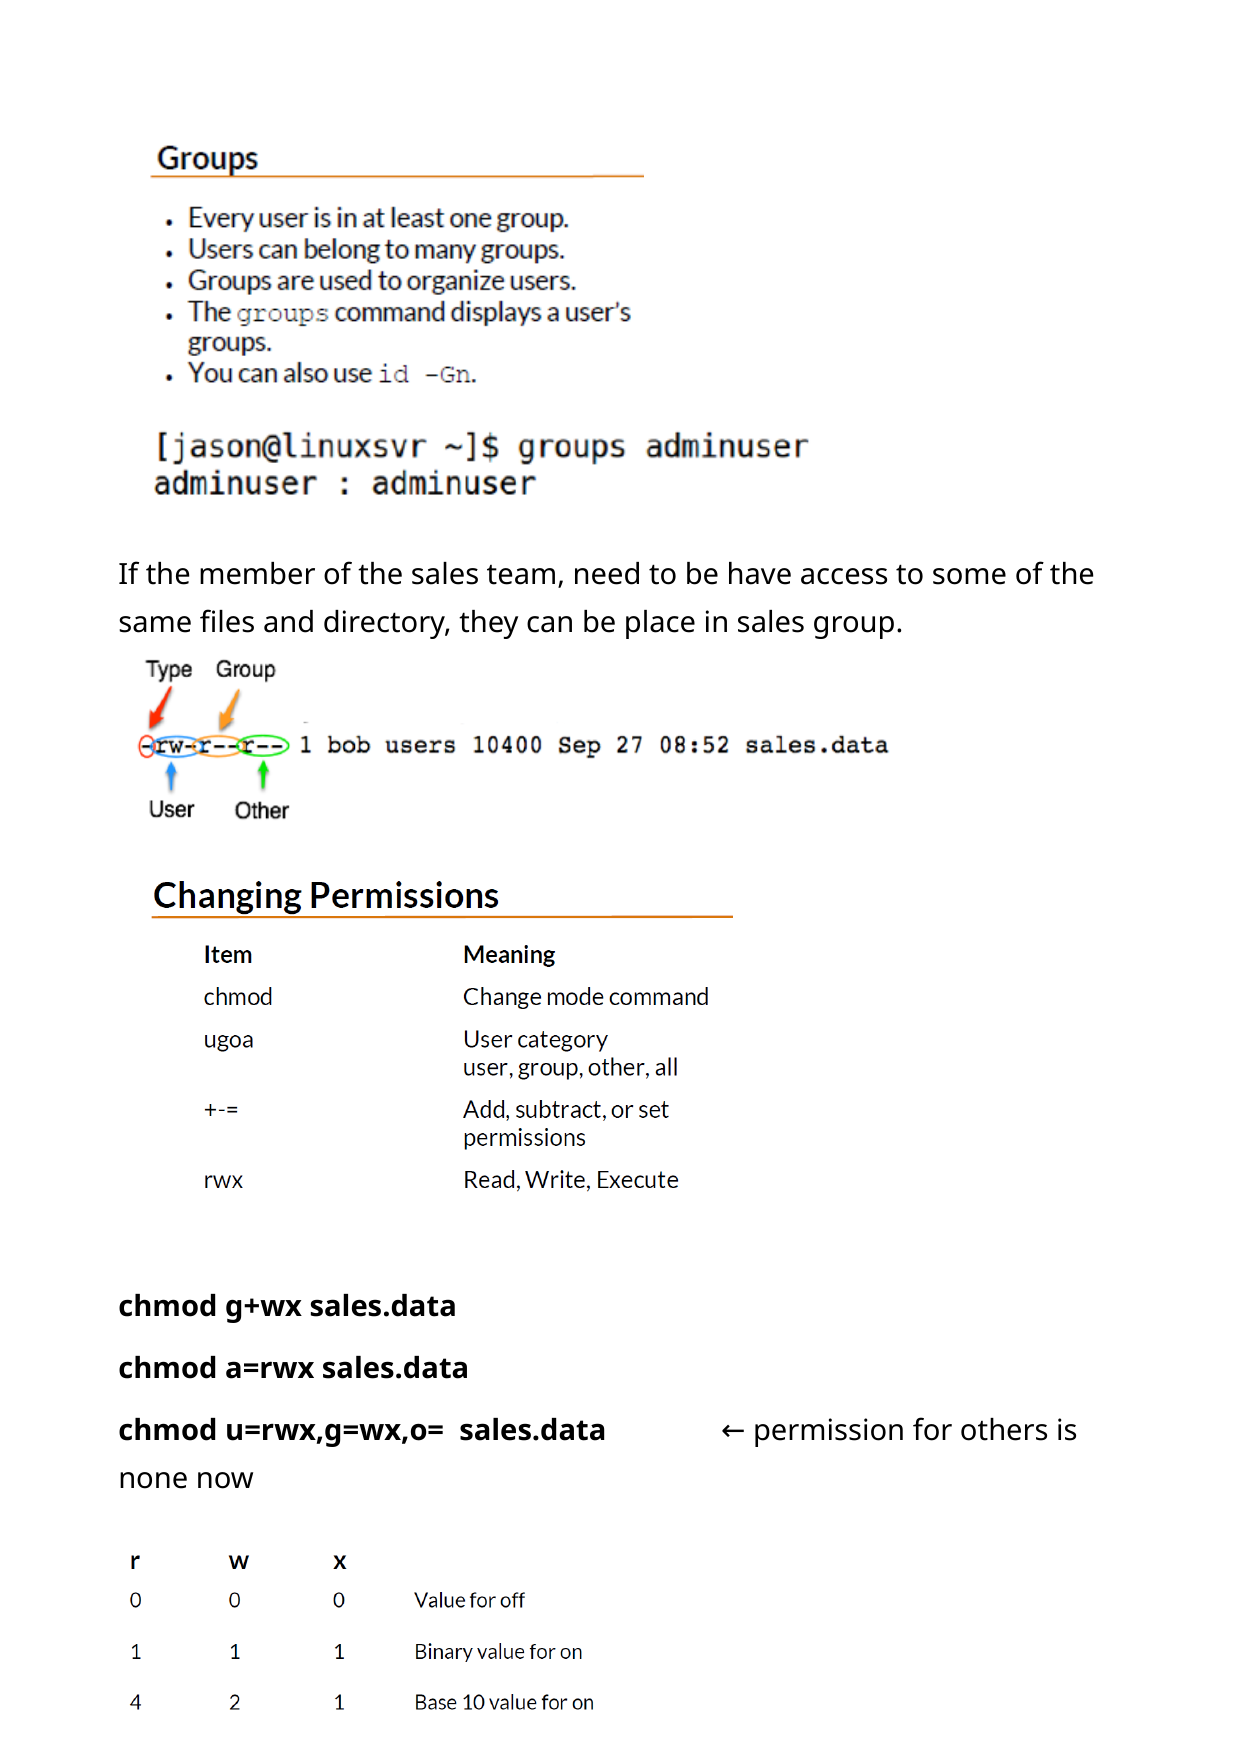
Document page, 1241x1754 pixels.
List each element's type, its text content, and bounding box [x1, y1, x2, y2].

picture [151, 879, 733, 1203]
text chmod g+wx sales.data [118, 1285, 1122, 1325]
text chmod u=rwx,g=wx,o= sales.data ← permission for others is none now [118, 1409, 1122, 1497]
picture [153, 429, 818, 498]
picture [108, 1543, 620, 1729]
picture [150, 132, 644, 403]
text chmod a=rwx sales.data [118, 1347, 1122, 1387]
picture [125, 651, 909, 842]
text If the member of the sales team, need to be have access to some of the same files and directory, they can be place in sales group. [118, 553, 1122, 641]
